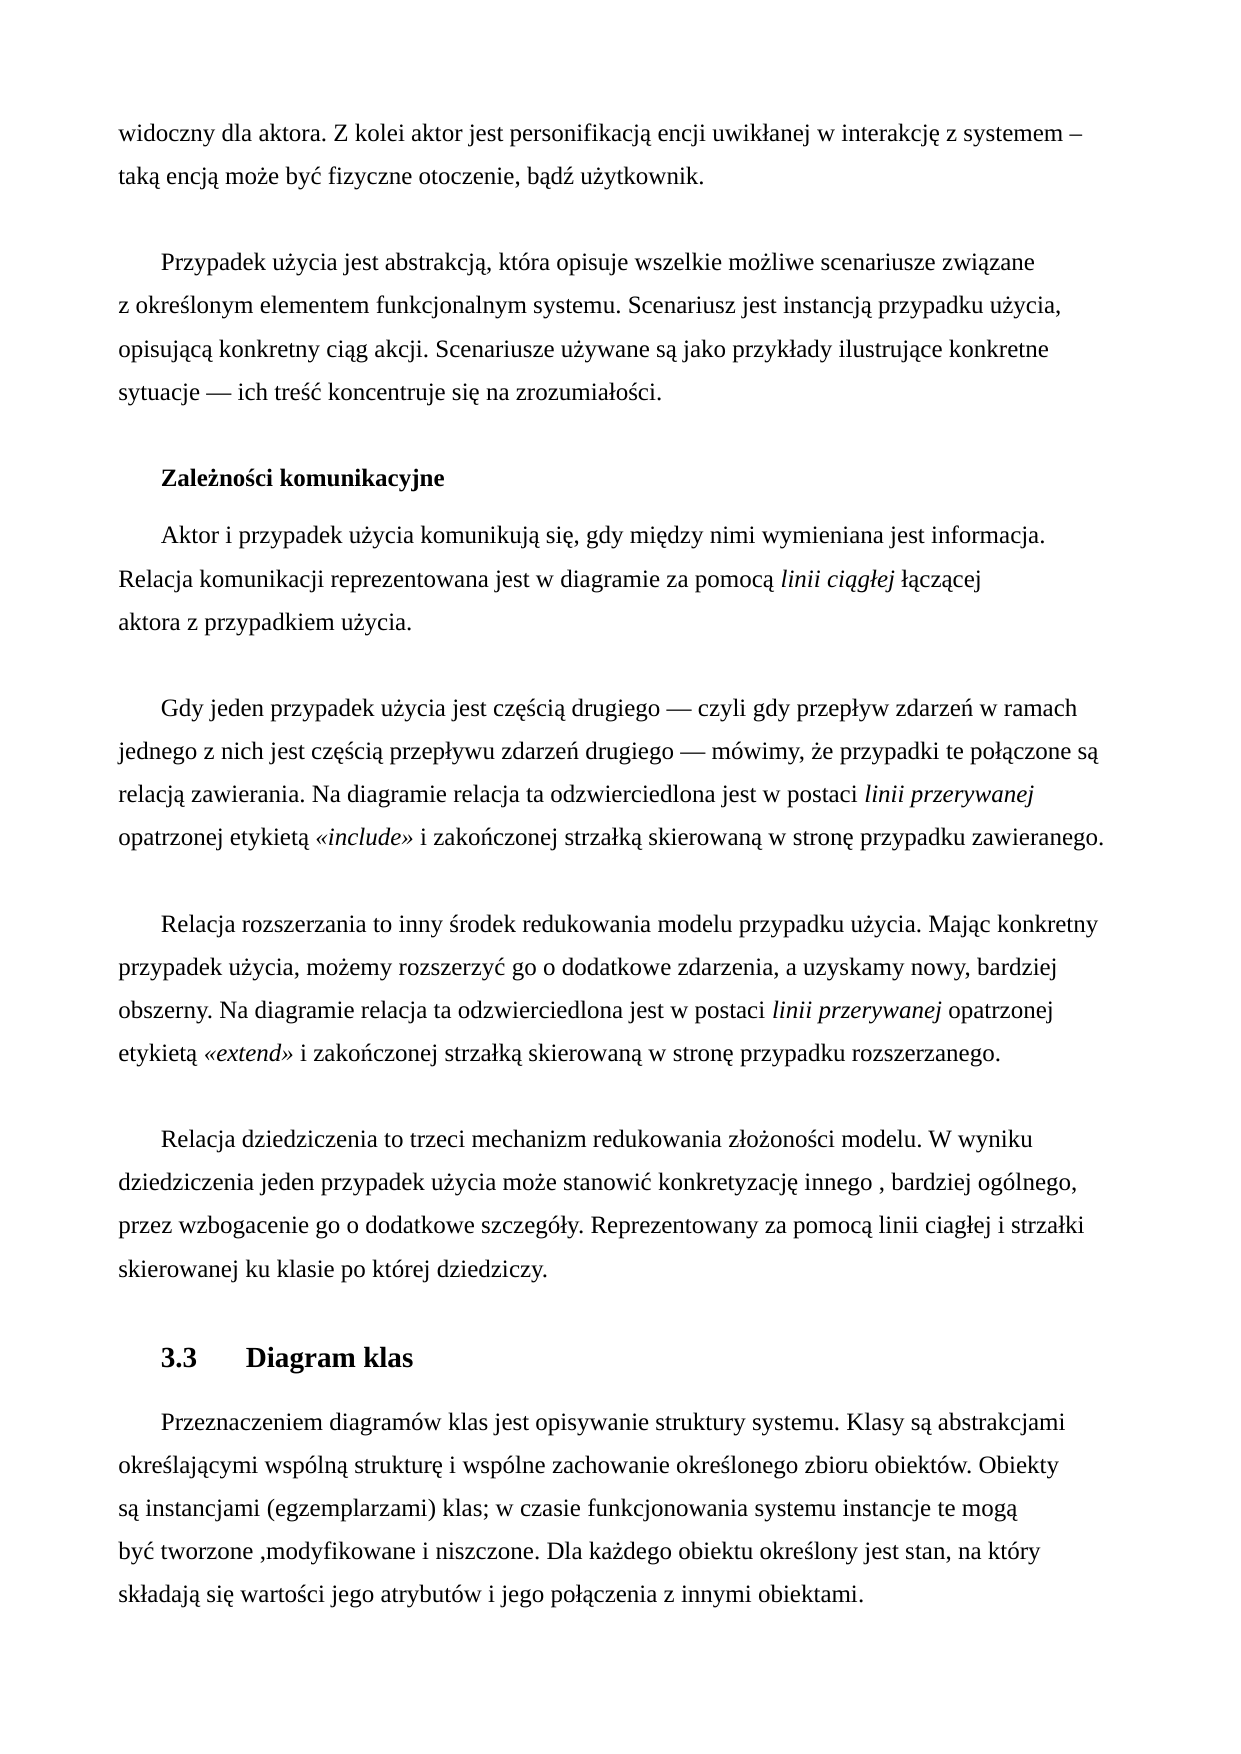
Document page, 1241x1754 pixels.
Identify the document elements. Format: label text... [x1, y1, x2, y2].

text dziedziczenia jeden przypadek użycia może stanowić konkretyzację innego , bardziej ogólnego, [118, 1167, 1122, 1196]
text widoczny dla aktora. Z kolei aktor jest personifikacją encji uwikłanej w interakcję z systemem – taką encją może być fizyczne otoczenie, bądź użytkownik. [118, 118, 1122, 190]
text Zależności komunikacyjne [118, 463, 1122, 492]
text opisującą konkretny ciąg akcji. Scenariusze używane są jako przykłady ilustrujące konkretne [118, 334, 1122, 362]
text są instancjami (egzemplarzami) klas; w czasie funkcjonowania systemu instancje te mogą [118, 1493, 1122, 1522]
text Przypadek użycia jest abstrakcją, która opisuje wszelkie możliwe scenariusze związane [118, 247, 1122, 276]
text być tworzone ,modyfikowane i niszczone. Dla każdego obiektu określony jest stan, na który [118, 1536, 1122, 1565]
text 3.3 Diagram klas [118, 1340, 1122, 1373]
text Relacja dziedziczenia to trzeci mechanizm redukowania złożoności modelu. W wyniku [118, 1124, 1122, 1153]
text Aktor i przypadek użycia komunikują się, gdy między nimi wymieniana jest informacja. [118, 521, 1122, 549]
text określającymi wspólną strukturę i wspólne zachowanie określonego zbioru obiektów. Obiekty [118, 1450, 1122, 1479]
text Relacja rozszerzania to inny środek redukowania modelu przypadku użycia. Mając konkretny przypadek użycia, możemy rozszerzyć go o dodatkowe zdarzenia, a uzyskamy nowy, bardziej obszerny. Na diagramie relacja ta odzwierciedlona jest w postaci linii przerywanej opatrzonej etykietą «extend» i zakończonej strzałką skierowaną w stronę przypadku rozszerzanego. [118, 909, 1122, 1067]
text aktora z przypadkiem użycia. [118, 607, 1122, 636]
text Relacja komunikacji reprezentowana jest w diagramie za pomocą linii ciągłej łączącej [118, 564, 1122, 592]
text składają się wartości jego atrybutów i jego połączenia z innymi obiektami. [118, 1579, 1122, 1608]
text sytuacje — ich treść koncentruje się na zrozumiałości. [118, 377, 1122, 406]
text przez wzbogacenie go o dodatkowe szczegóły. Reprezentowany za pomocą linii ciagłej i strzałki skierowanej ku klasie po której dziedziczy. [118, 1211, 1122, 1282]
text Przeznaczeniem diagramów klas jest opisywanie struktury systemu. Klasy są abstrakcjami [118, 1407, 1122, 1436]
text z określonym elementem funkcjonalnym systemu. Scenariusz jest instancją przypadku użycia, [118, 291, 1122, 319]
text Gdy jeden przypadek użycia jest częścią drugiego — czyli gdy przepływ zdarzeń w ramach jednego z nich jest częścią przepływu zdarzeń drugiego — mówimy, że przypadki te połączone są relacją zawierania. Na diagramie relacja ta odzwierciedlona jest w postaci linii przerywanej opatrzonej etykietą «include» i zakończonej strzałką skierowaną w stronę przypadku zawieranego. [118, 693, 1122, 851]
